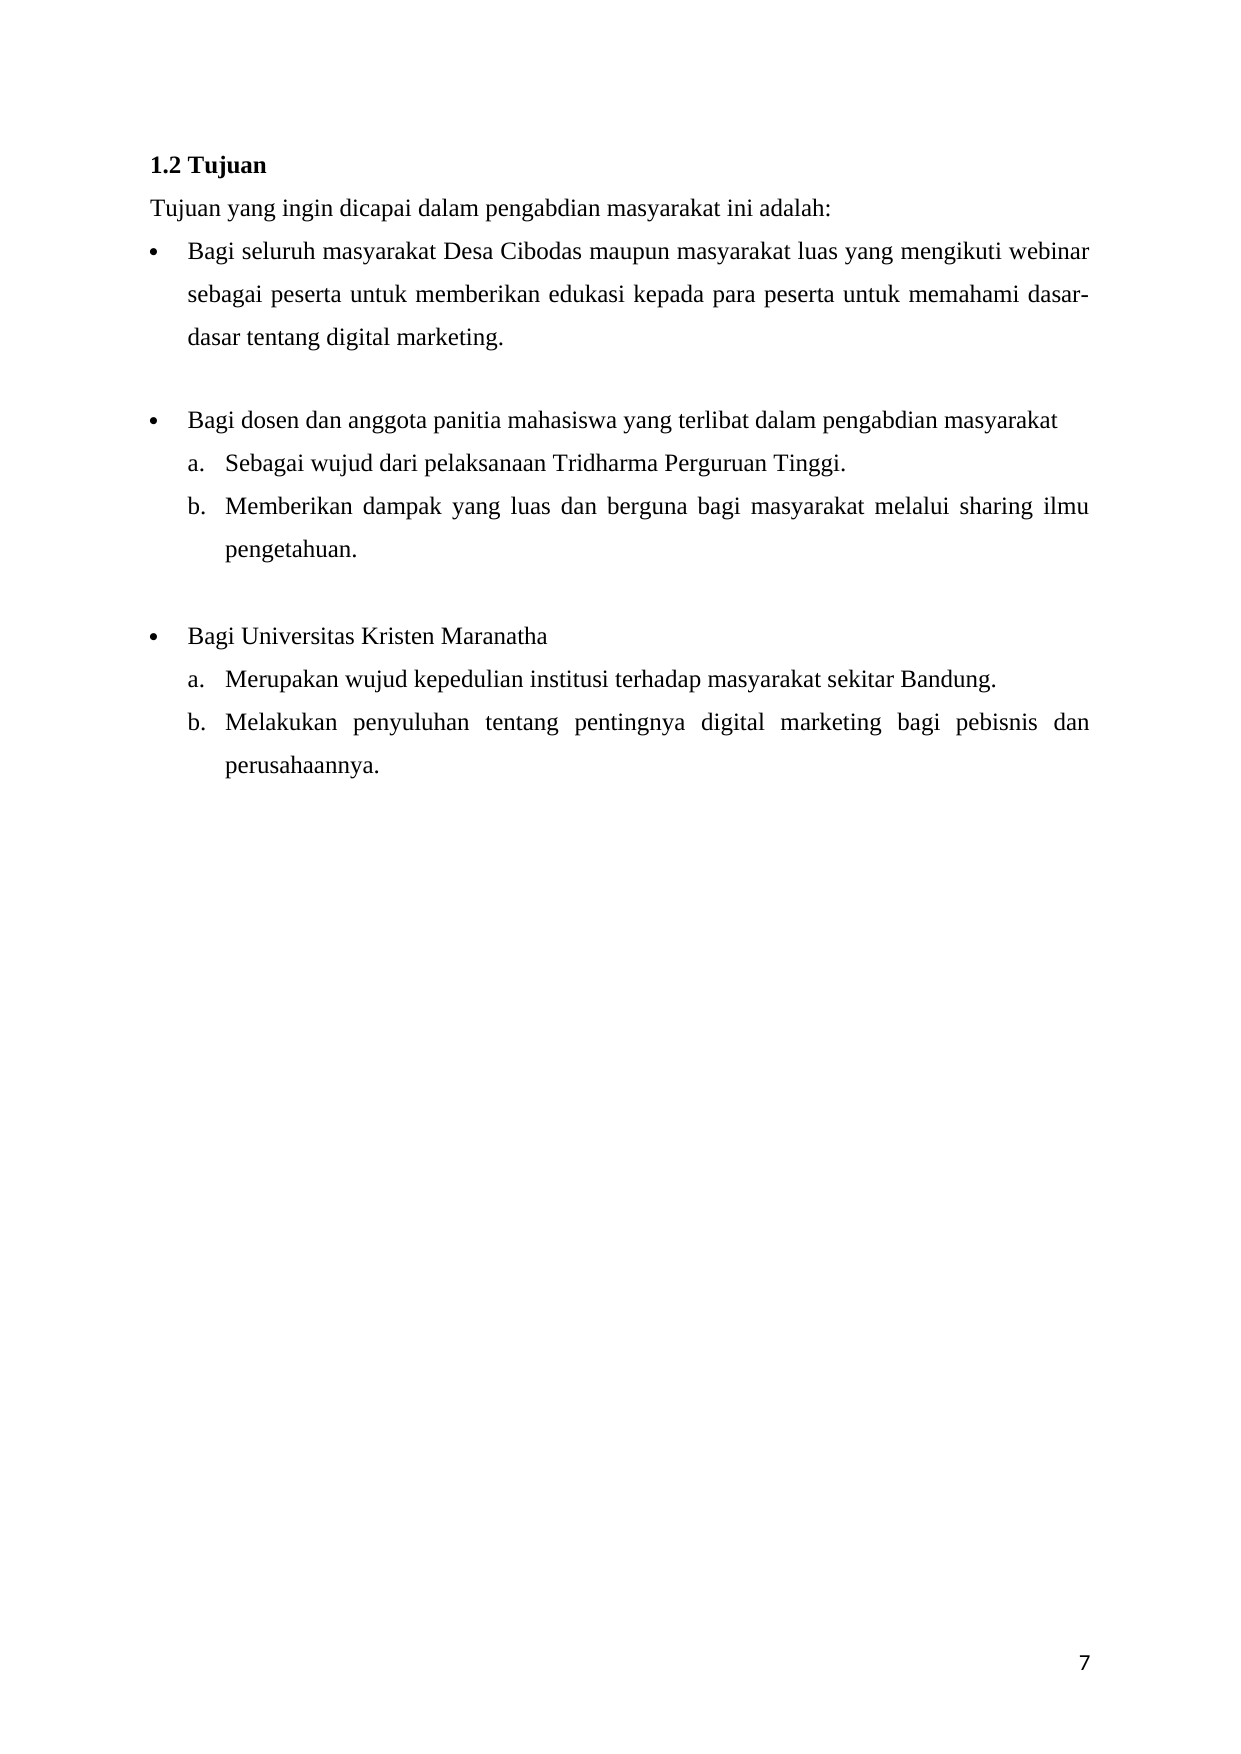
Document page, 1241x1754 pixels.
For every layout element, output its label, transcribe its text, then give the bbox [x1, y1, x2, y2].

list Bagi dosen dan anggota panitia mahasiswa yang terlibat dalam pengabdian masyarakat [150, 405, 1090, 434]
list Bagi seluruh masyarakat Desa Cibodas maupun masyarakat luas yang mengikuti webinar sebagai peserta untuk memberikan edukasi kepada para peserta untuk memahami dasar-dasar tentang digital marketing. [150, 236, 1090, 351]
list Memberikan dampak yang luas dan berguna bagi masyarakat melalui sharing ilmu pengetahuan. [187, 491, 1090, 563]
list Bagi Universitas Kristen Maranatha [150, 621, 1090, 649]
text 1.2 Tujuan [150, 150, 1090, 179]
list Merupakan wujud kepedulian institusi terhadap masyarakat sekitar Bandung. [187, 664, 1090, 693]
list Melakukan penyuluhan tentang pentingnya digital marketing bagi pebisnis dan perusahaannya. [187, 707, 1090, 779]
text Tujuan yang ingin dicapai dalam pengabdian masyarakat ini adalah: [150, 193, 1090, 222]
list Sebagai wujud dari pelaksanaan Tridharma Perguruan Tinggi. [187, 448, 1090, 477]
